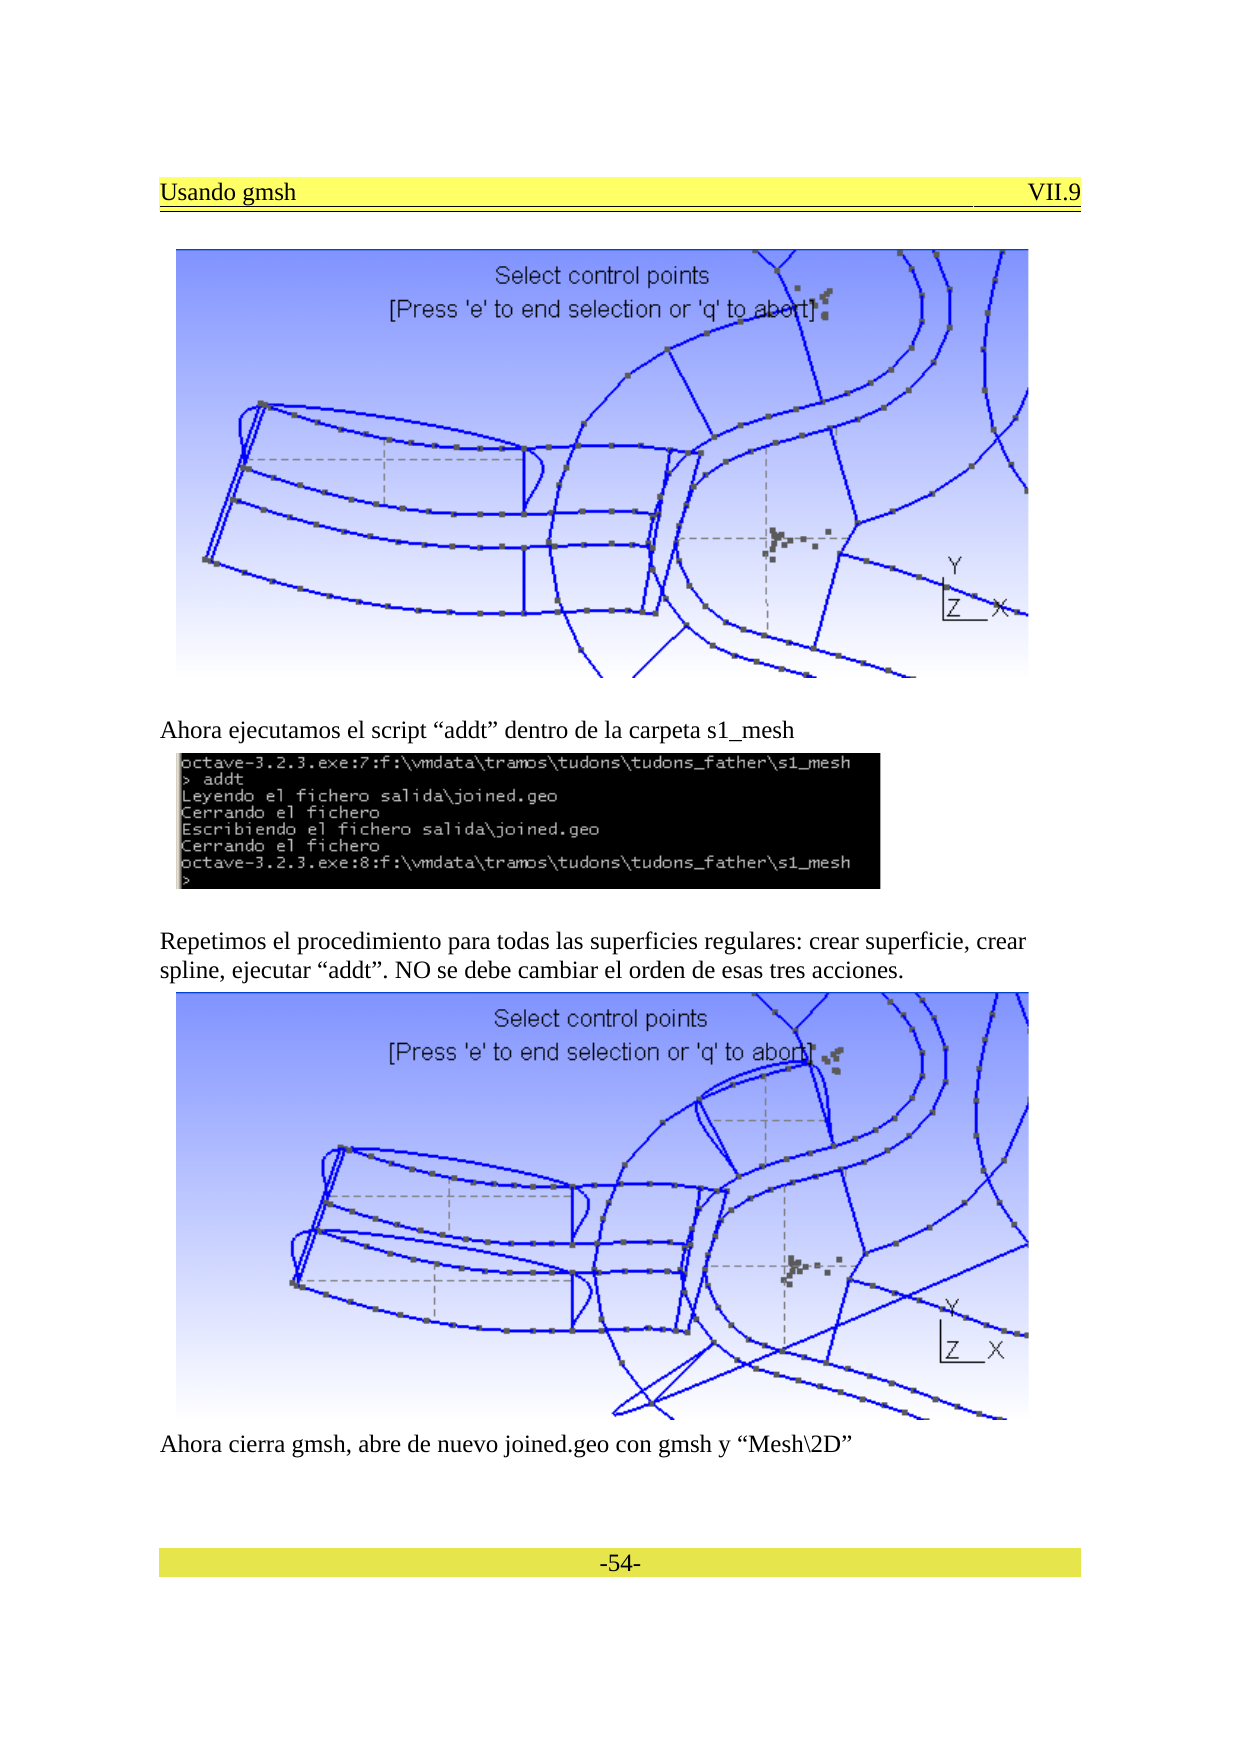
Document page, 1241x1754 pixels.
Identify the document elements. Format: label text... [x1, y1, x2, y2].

picture [176, 992, 1029, 1420]
picture [176, 249, 1029, 678]
picture [176, 753, 881, 889]
text Ahora cierra gmsh, abre de nuevo joined.geo con gmsh y “Mesh\2D” [159, 1429, 1081, 1458]
text Repetimos el procedimiento para todas las superficies regulares: crear superficie, crear spline, ejecutar “addt”. NO se debe cambiar el orden de esas tres acciones. [159, 926, 1081, 984]
text Ahora ejecutamos el script “addt” dentro de la carpeta s1_mesh [159, 716, 1081, 744]
